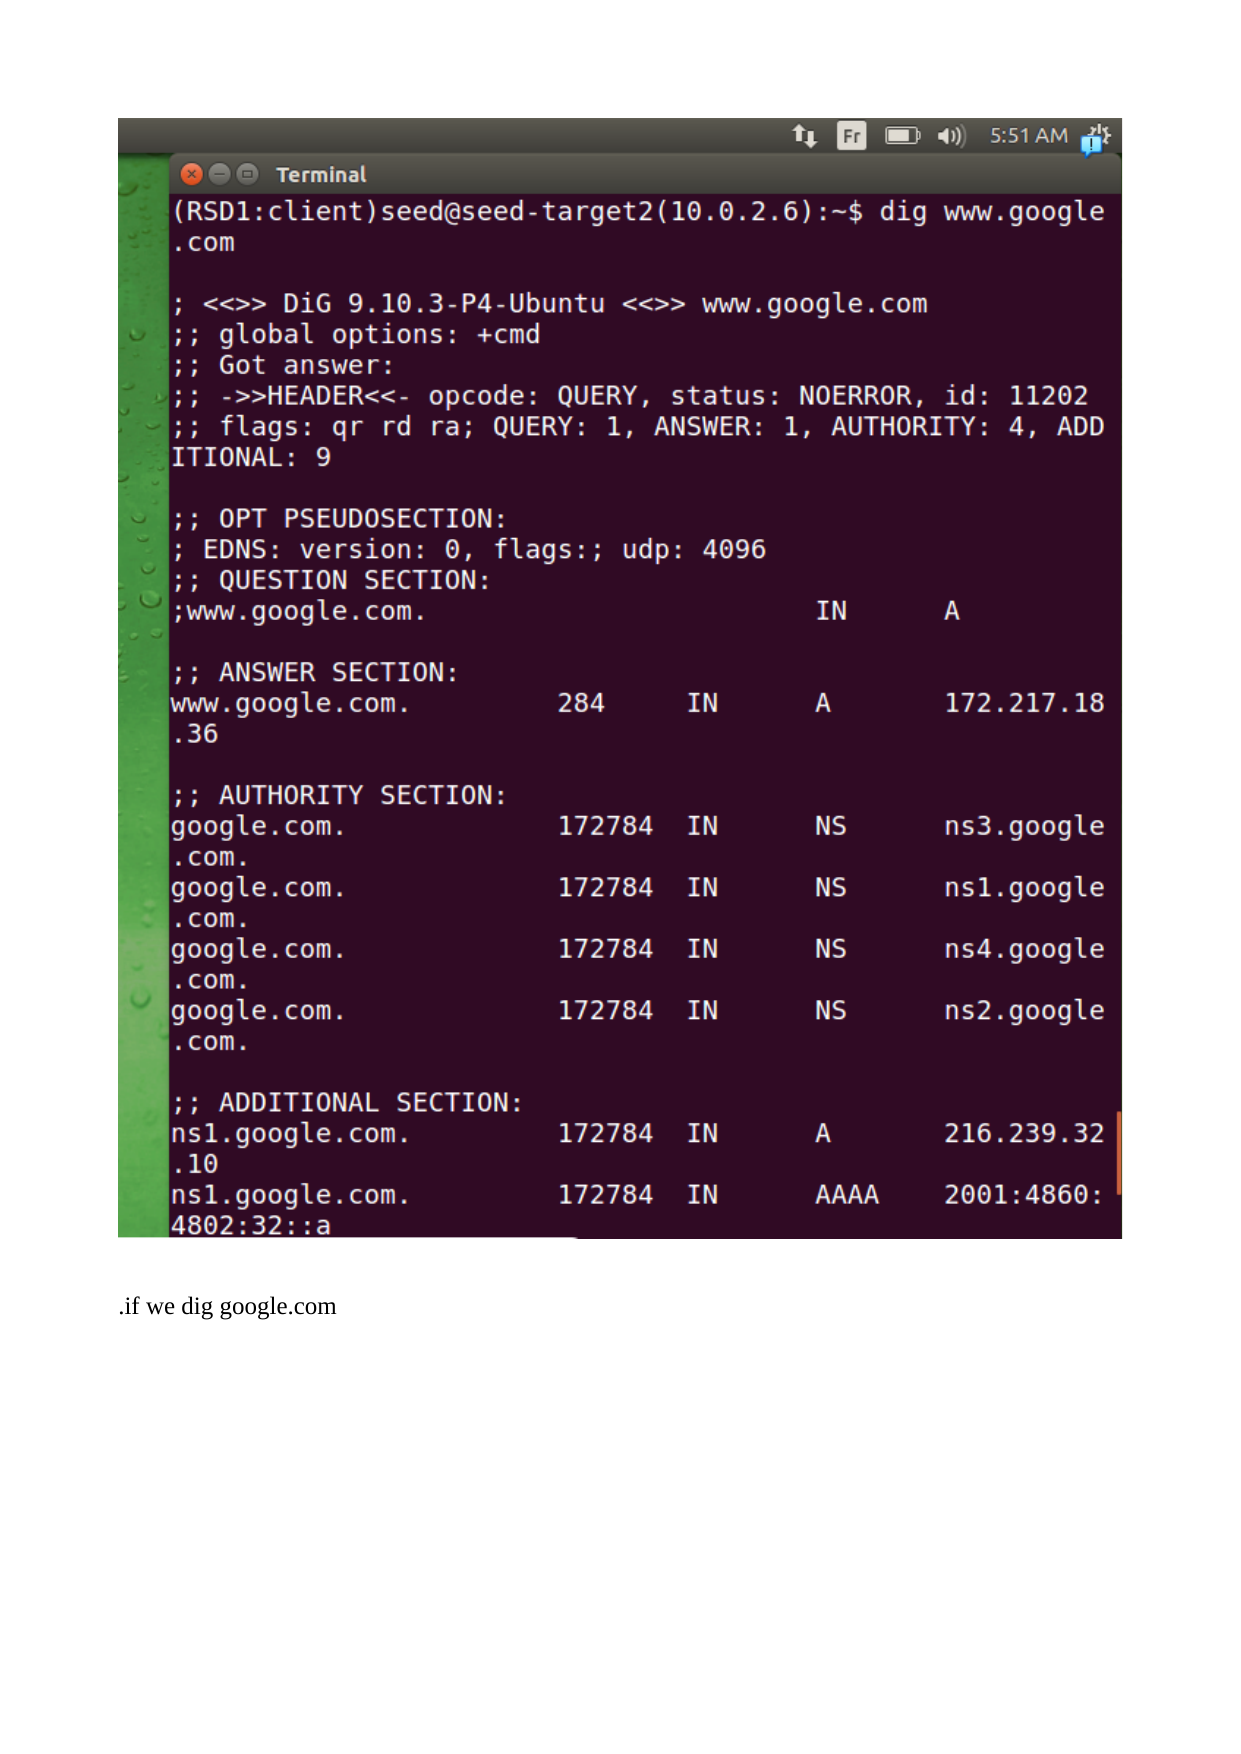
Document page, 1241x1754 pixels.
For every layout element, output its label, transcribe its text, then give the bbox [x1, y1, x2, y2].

text .if we dig google.com [118, 1291, 1122, 1320]
picture [118, 118, 1123, 1239]
